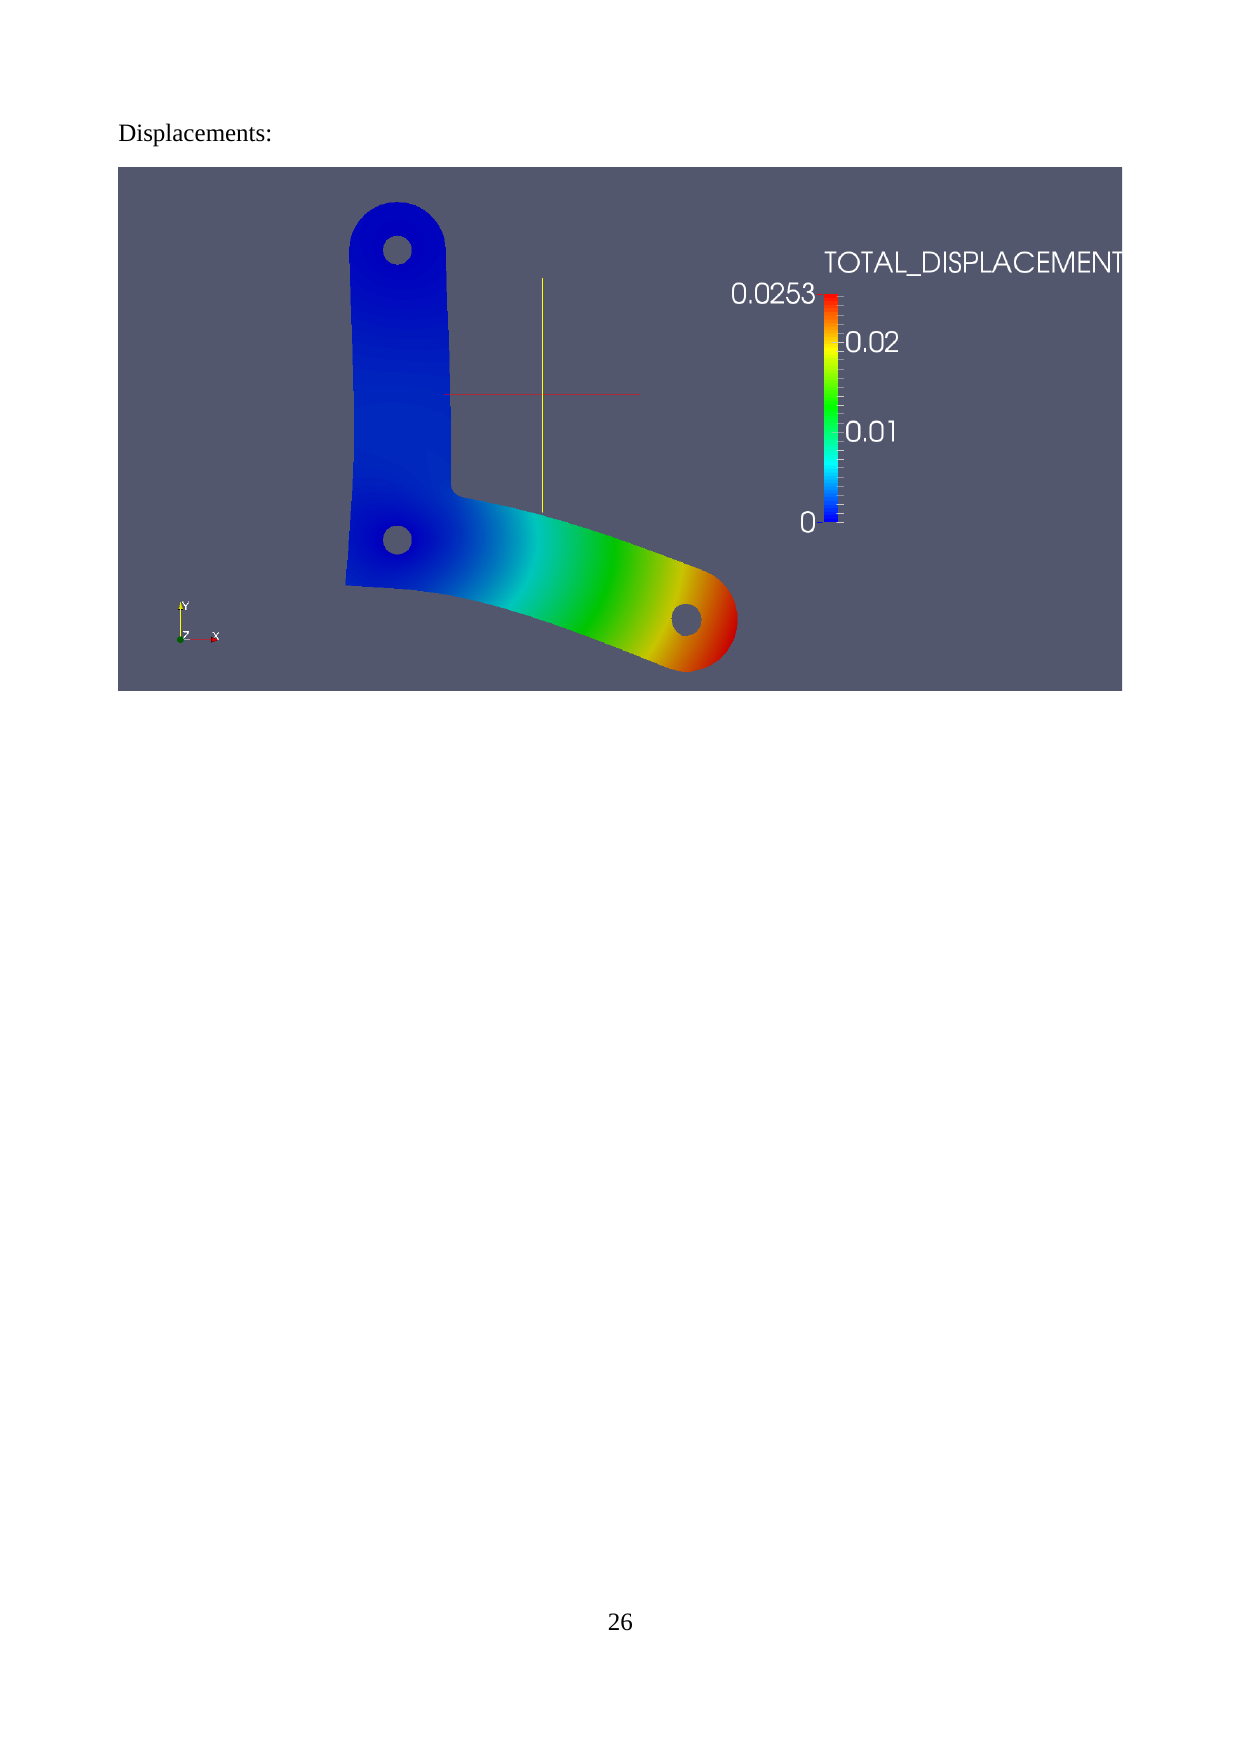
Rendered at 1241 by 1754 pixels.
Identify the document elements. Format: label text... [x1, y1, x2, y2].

text Displacements: [118, 118, 1122, 147]
picture [118, 167, 1123, 691]
